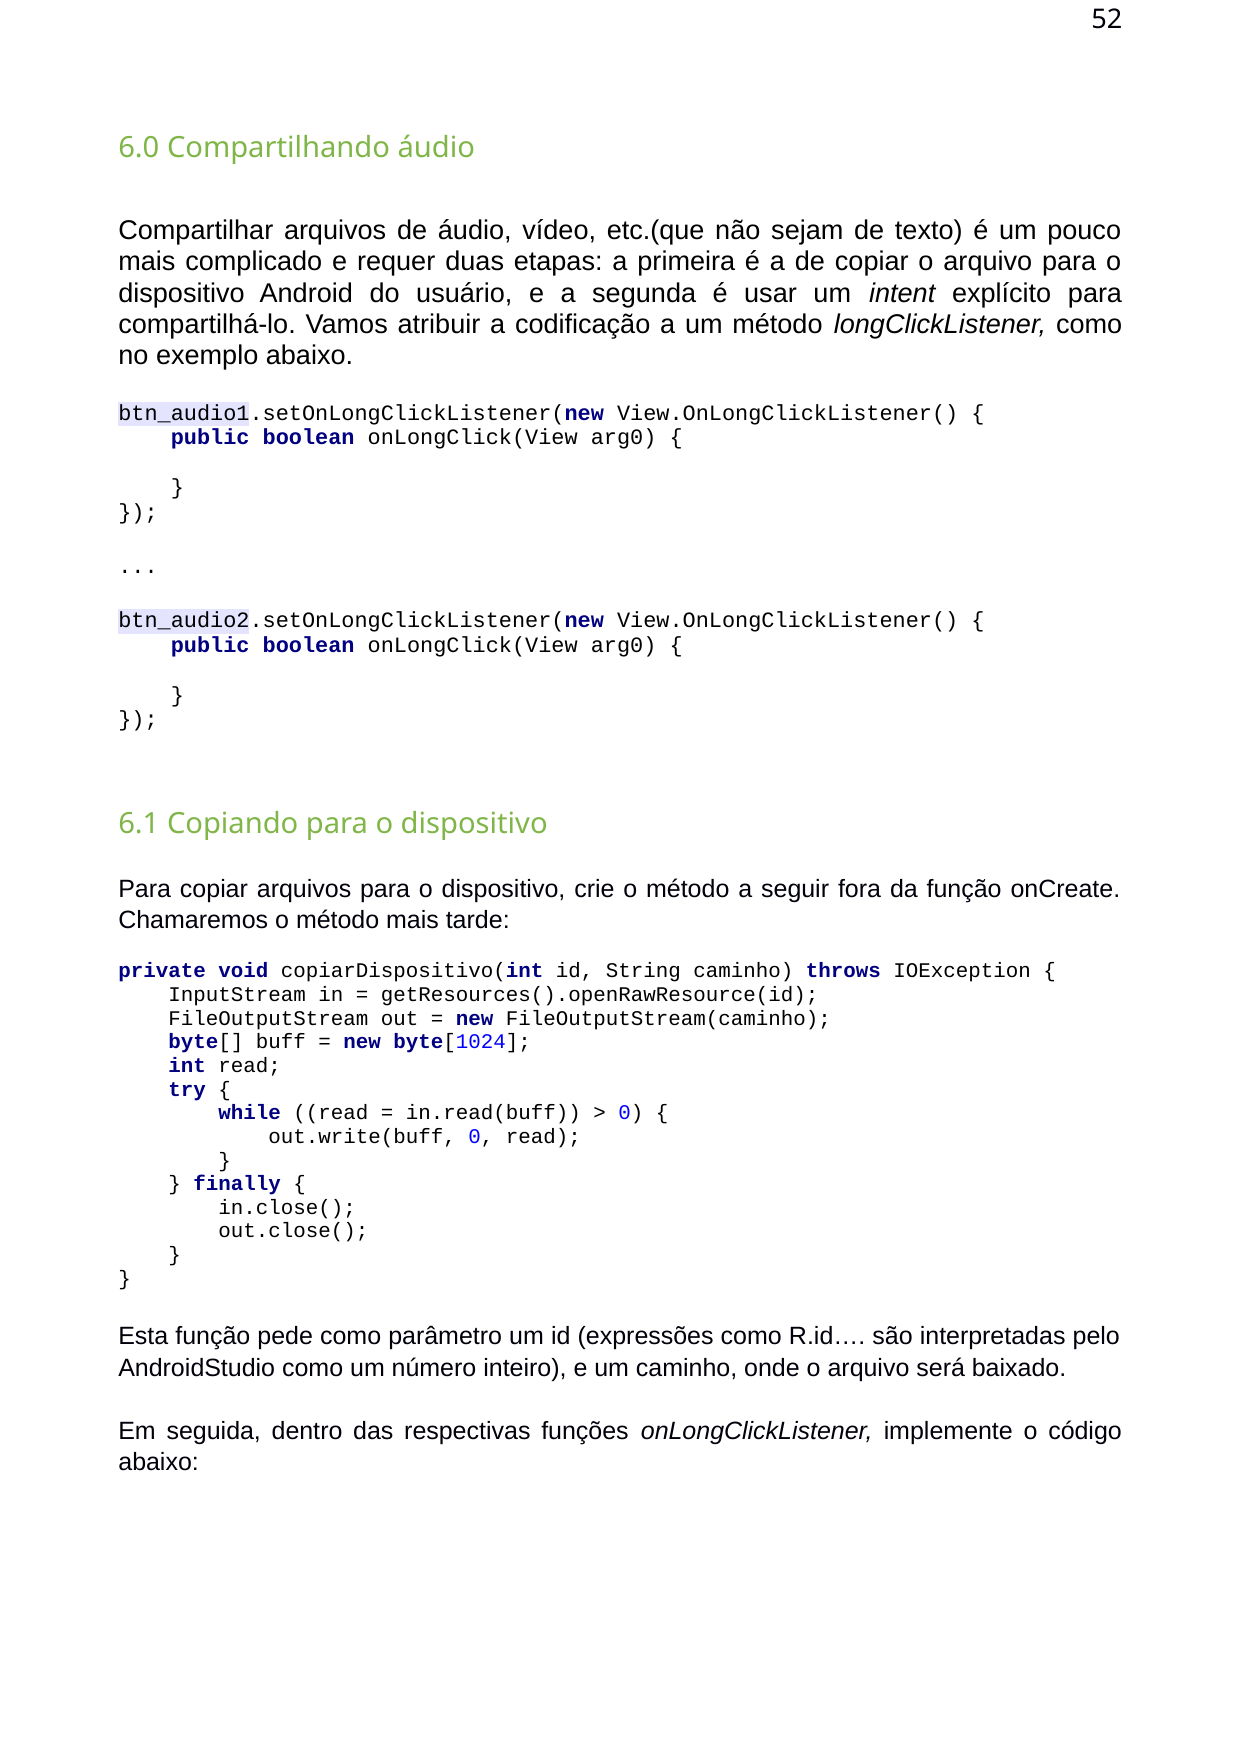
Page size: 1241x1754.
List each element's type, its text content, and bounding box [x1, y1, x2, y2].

text byte[] buff = new byte[1024]; [118, 1031, 1122, 1055]
subtitle 6.0 Compartilhando áudio [118, 126, 1122, 166]
text private void copiarDispositivo(int id, String caminho) throws IOException { [118, 960, 1122, 984]
text public boolean onLongClick(View arg0) { [118, 634, 1122, 659]
text } finally { [118, 1173, 1122, 1197]
text btn_audio2.setOnLongClickListener(new View.OnLongClickListener() { [118, 609, 1122, 634]
text InputStream in = getResources().openRawResource(id); [118, 984, 1122, 1008]
text while ((read = in.read(buff)) > 0) { [118, 1102, 1122, 1126]
text Em seguida, dentro das respectivas funções onLongClickListener, implemente o código abaixo: [118, 1416, 1122, 1476]
text in.close(); [118, 1197, 1122, 1221]
text Compartilhar arquivos de áudio, vídeo, etc.(que não sejam de texto) é um pouco mais complicado e requer duas etapas: a primeira é a de copiar o arquivo para o dispositivo Android do usuário, e a segunda é usar um intent explícito para compartilhá-lo. Vamos atribuir a codificação a um método longClickListener, como no exemplo abaixo. [118, 214, 1122, 370]
text ... [118, 555, 1122, 580]
text } [118, 1149, 1122, 1173]
text } [118, 684, 1122, 708]
text } [118, 476, 1122, 501]
text try { [118, 1079, 1122, 1102]
text }); [118, 708, 1122, 733]
text } [118, 1268, 1122, 1291]
text Esta função pede como parâmetro um id (expressões como R.id…. são interpretadas pelo AndroidStudio como um número inteiro), e um caminho, onde o arquivo será baixado. [118, 1321, 1122, 1381]
text int read; [118, 1055, 1122, 1079]
text } [118, 1244, 1122, 1268]
text out.write(buff, 0, read); [118, 1126, 1122, 1149]
text out.close(); [118, 1221, 1122, 1244]
text btn_audio1.setOnLongClickListener(new View.OnLongClickListener() { [118, 402, 1122, 426]
text public boolean onLongClick(View arg0) { [118, 426, 1122, 451]
subtitle 6.1 Copiando para o dispositivo [118, 802, 1122, 842]
text FileOutputStream out = new FileOutputStream(caminho); [118, 1008, 1122, 1031]
text Para copiar arquivos para o dispositivo, crie o método a seguir fora da função onCreate. Chamaremos o método mais tarde: [118, 874, 1122, 934]
text }); [118, 501, 1122, 526]
